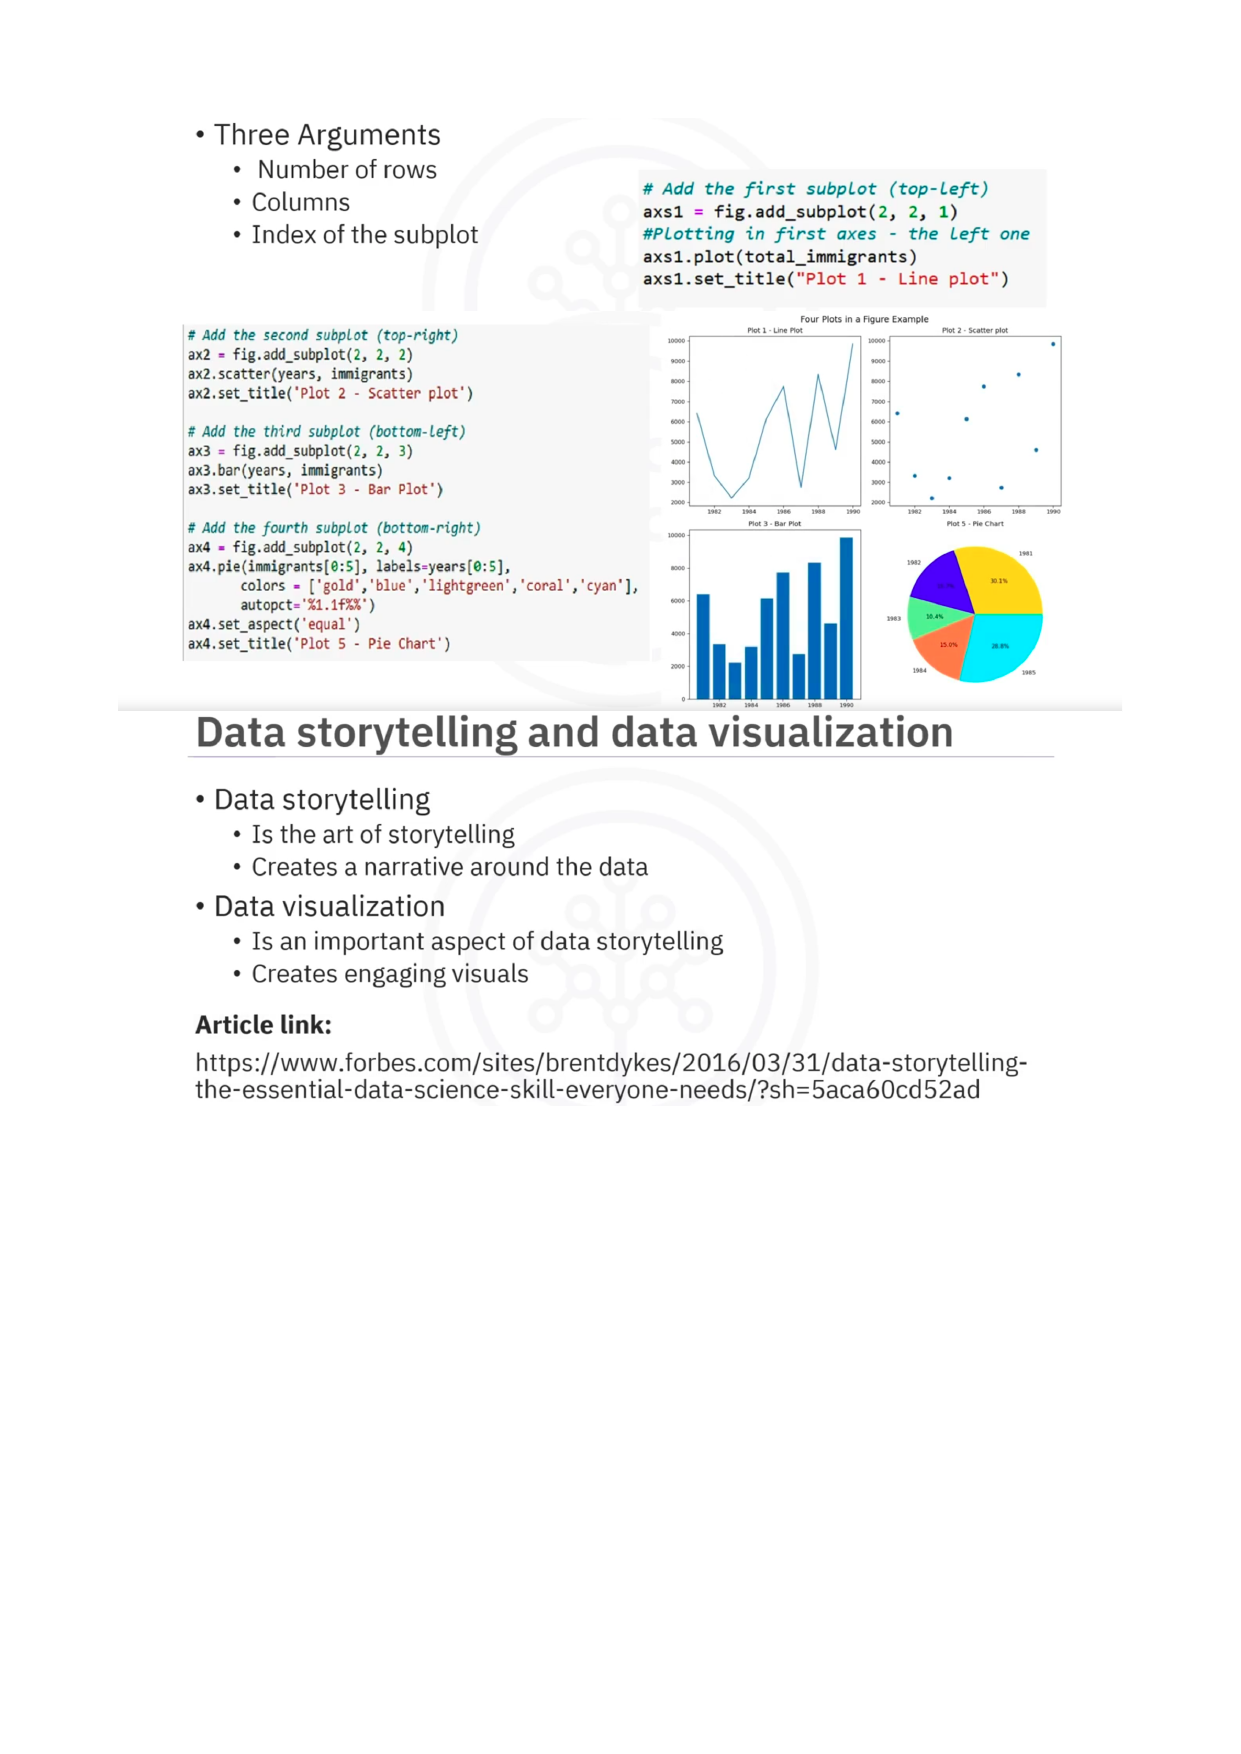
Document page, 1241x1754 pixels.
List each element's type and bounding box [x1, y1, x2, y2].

picture [118, 118, 1123, 1106]
